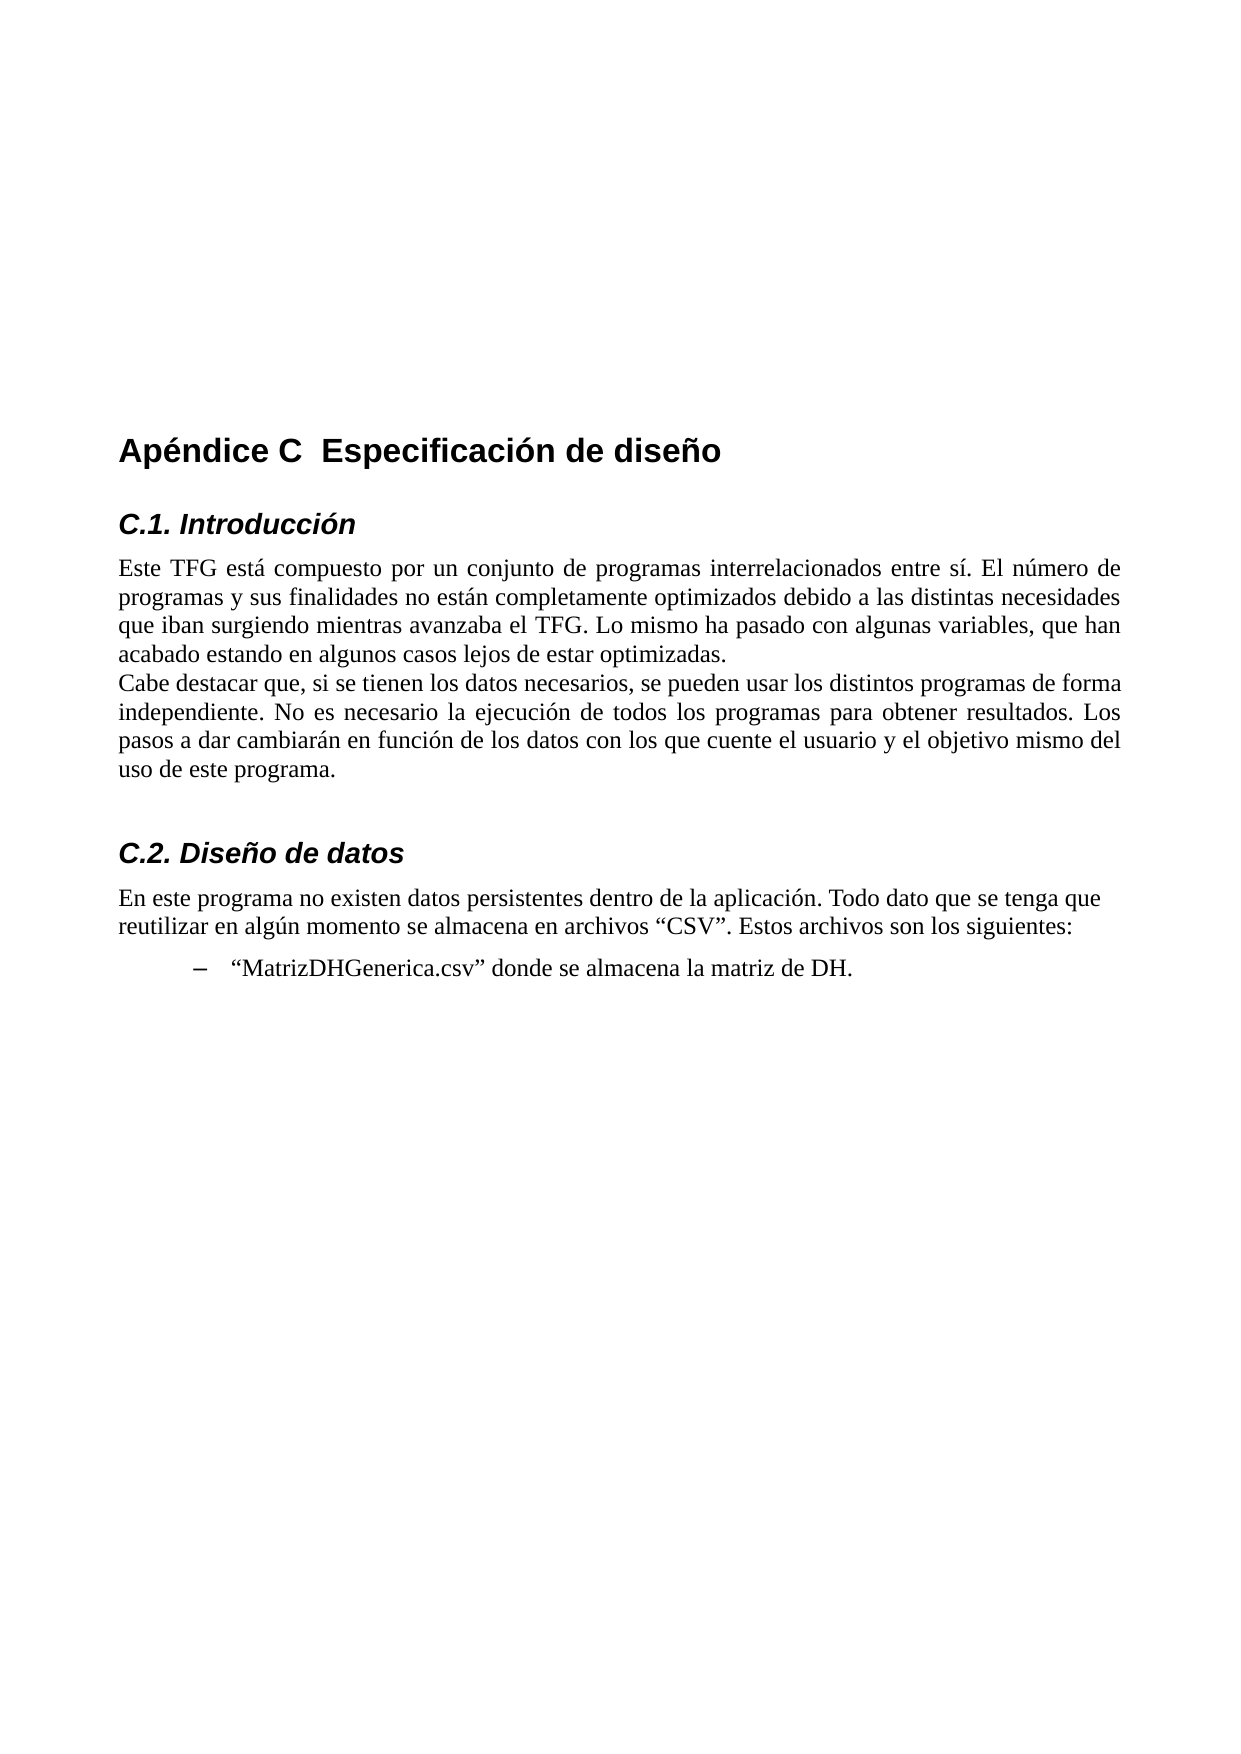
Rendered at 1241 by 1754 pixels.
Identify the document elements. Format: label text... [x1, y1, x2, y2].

list “MatrizDHGenerica.csv” donde se almacena la matriz de DH. [193, 953, 1122, 981]
subtitle C.2. Diseño de datos [118, 837, 1122, 870]
subtitle Apéndice C Especificación de diseño [118, 431, 1122, 469]
text Este TFG está compuesto por un conjunto de programas interrelacionados entre sí. El número de programas y sus finalidades no están completamente optimizados debido a las distintas necesidades que iban surgiendo mientras avanzaba el TFG. Lo mismo ha pasado con algunas variables, que han acabado estando en algunos casos lejos de estar optimizadas. [118, 553, 1122, 668]
text Cabe destacar que, si se tienen los datos necesarios, se pueden usar los distintos programas de forma independiente. No es necesario la ejecución de todos los programas para obtener resultados. Los pasos a dar cambiarán en función de los datos con los que cuente el usuario y el objetivo mismo del uso de este programa. [118, 668, 1122, 783]
subtitle C.1. Introducción [118, 507, 1122, 540]
text En este programa no existen datos persistentes dentro de la aplicación. Todo dato que se tenga que reutilizar en algún momento se almacena en archivos “CSV”. Estos archivos son los siguientes: [118, 883, 1122, 940]
